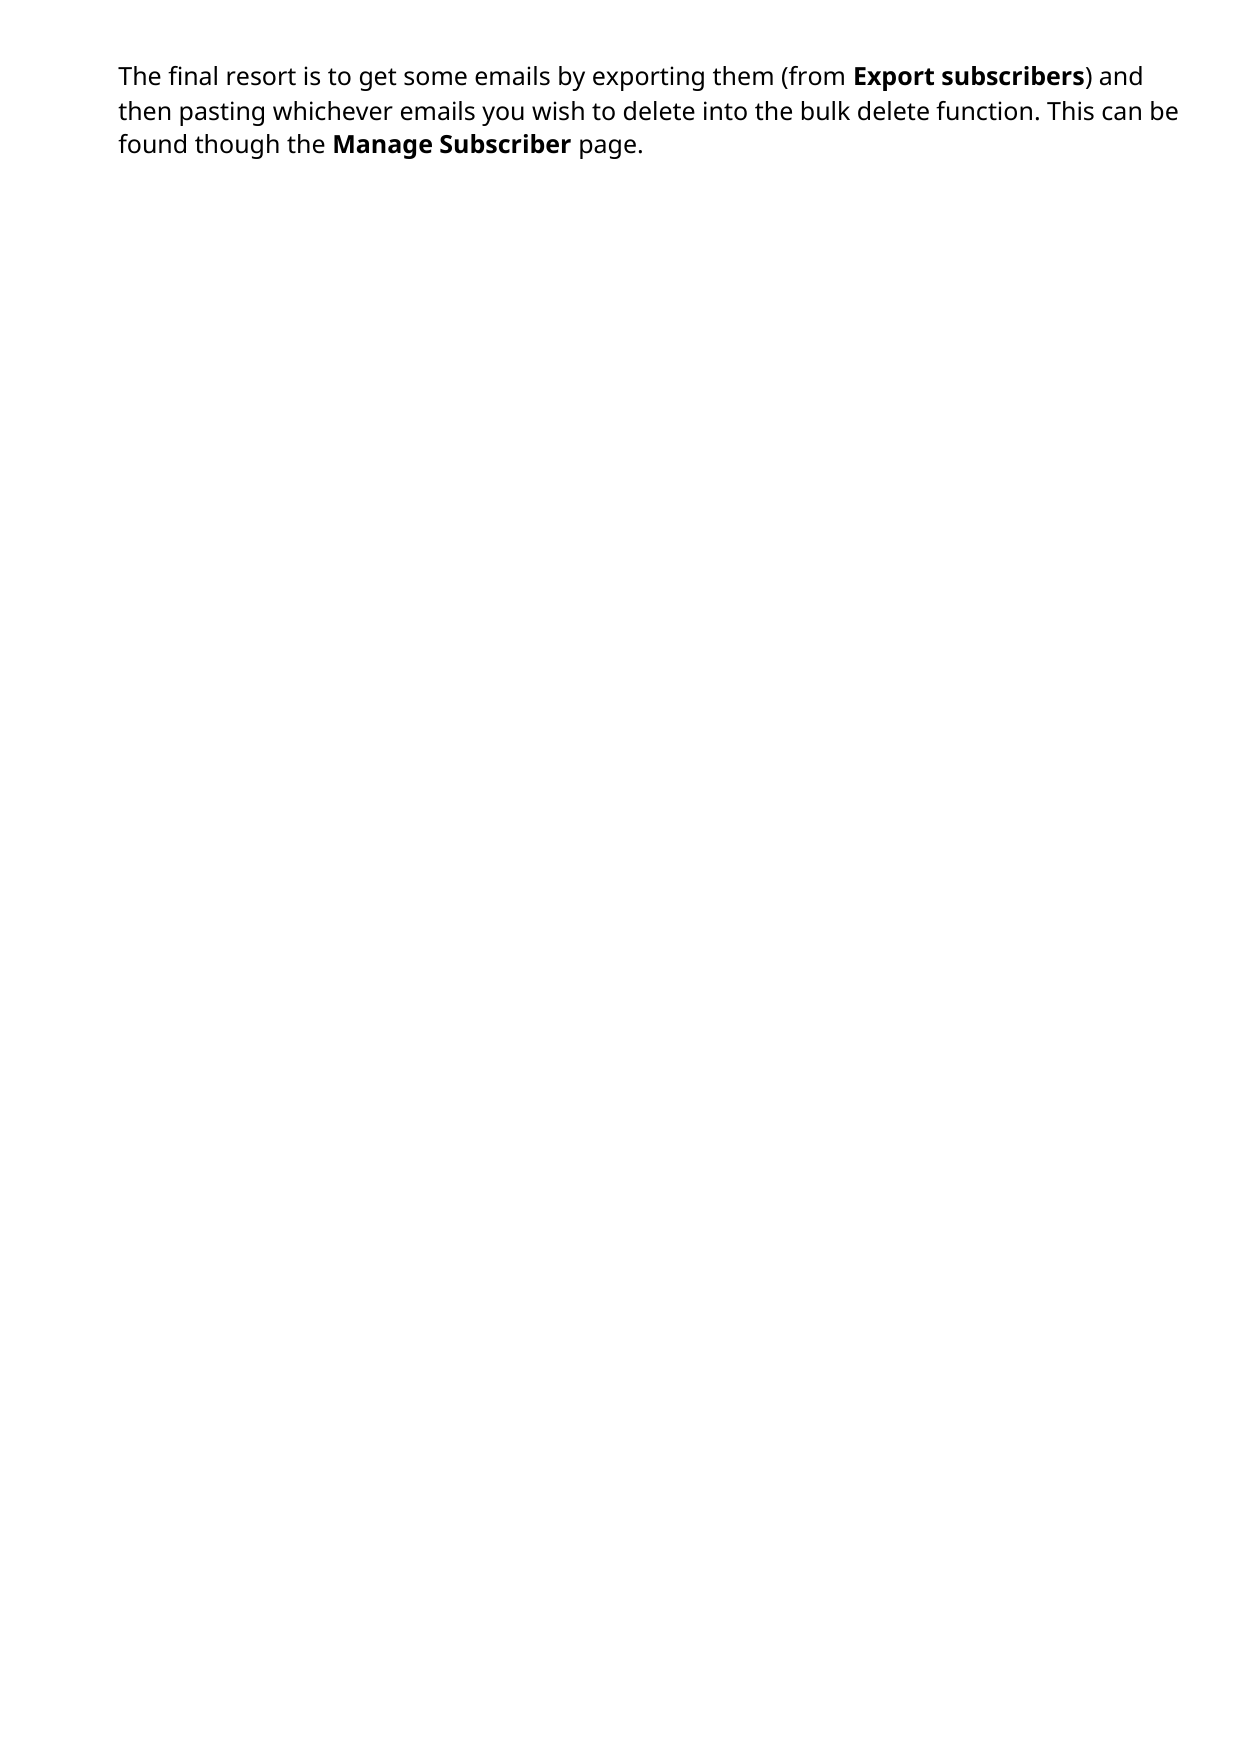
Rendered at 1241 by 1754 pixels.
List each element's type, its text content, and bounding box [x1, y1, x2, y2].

text The final resort is to get some emails by exporting them (from Export subscribers) and then pasting whichever emails you wish to delete into the bulk delete function. This can be found though the Manage Subscriber page. [118, 59, 1181, 161]
